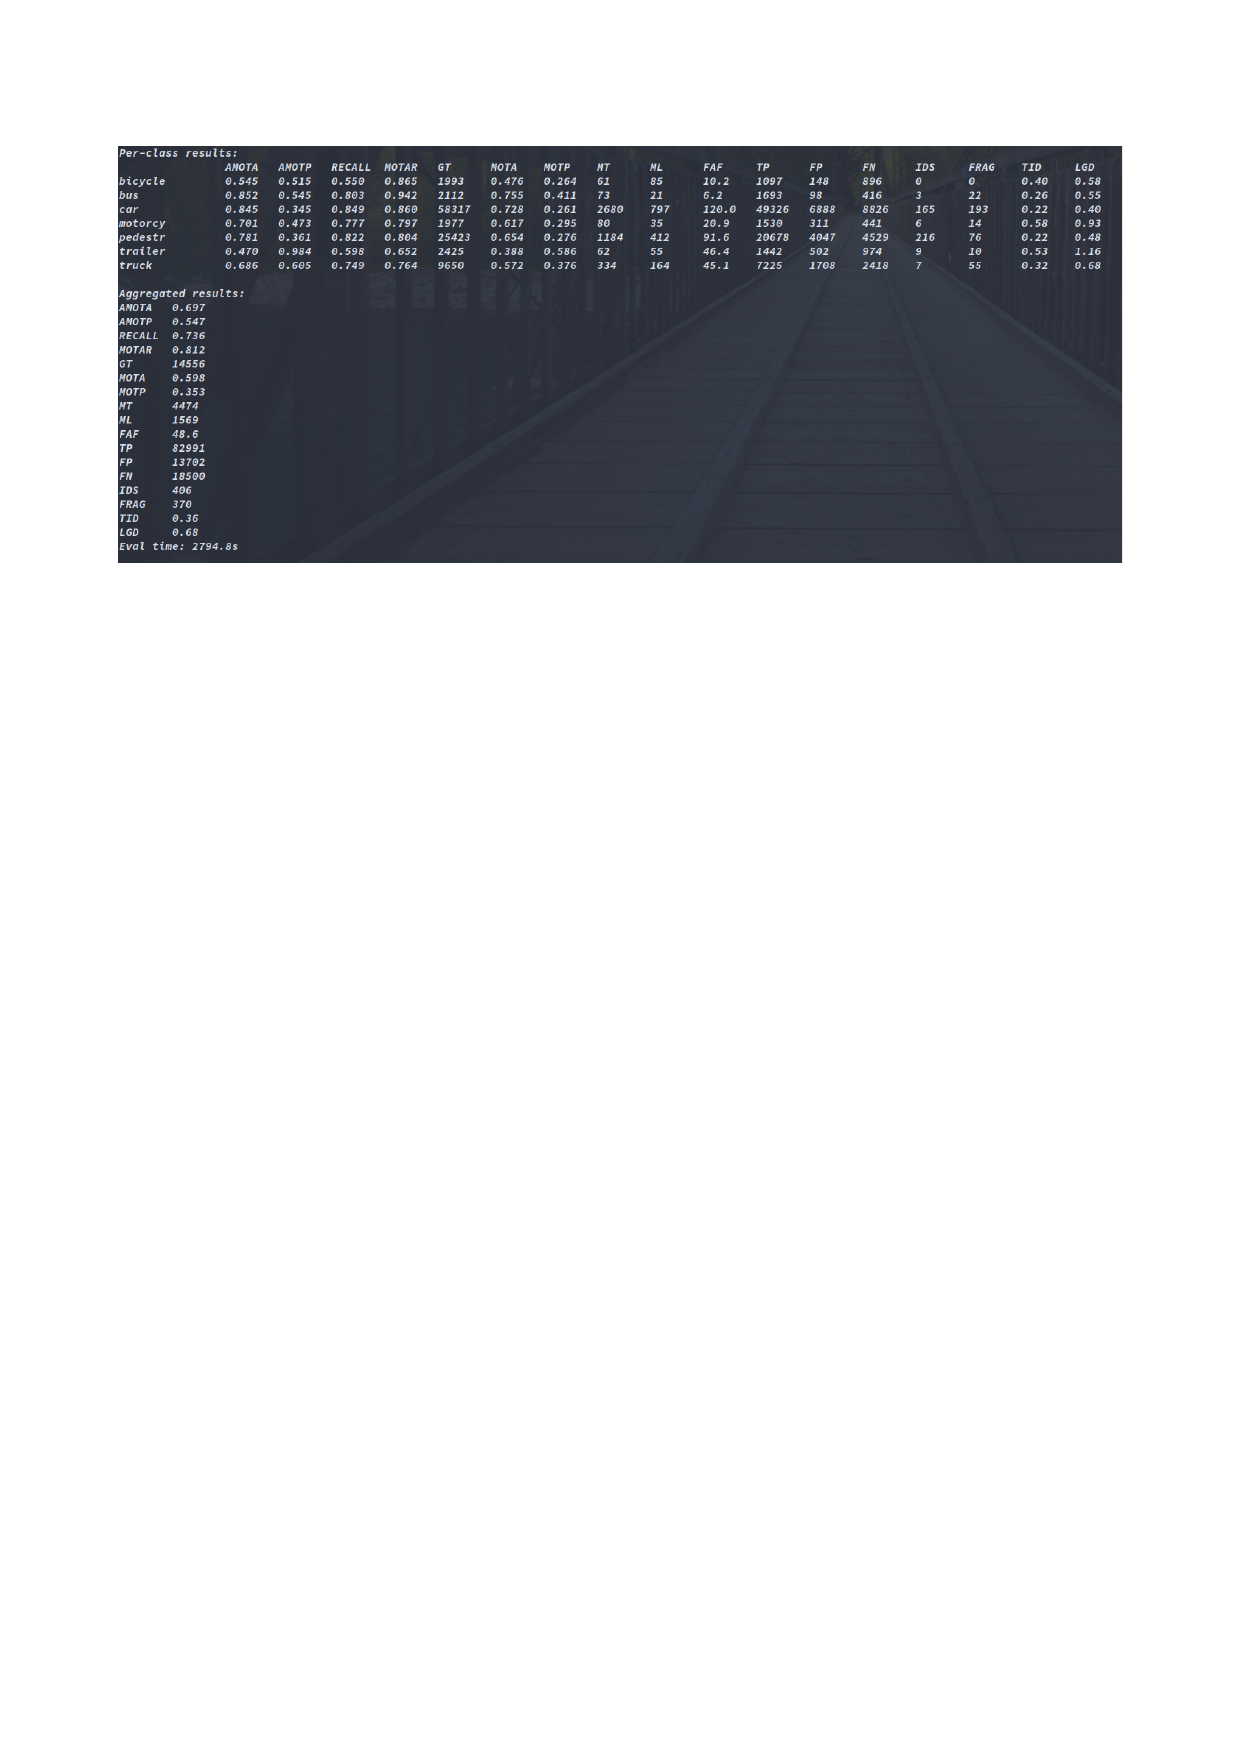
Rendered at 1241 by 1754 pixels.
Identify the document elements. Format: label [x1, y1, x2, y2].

picture [118, 146, 1123, 563]
